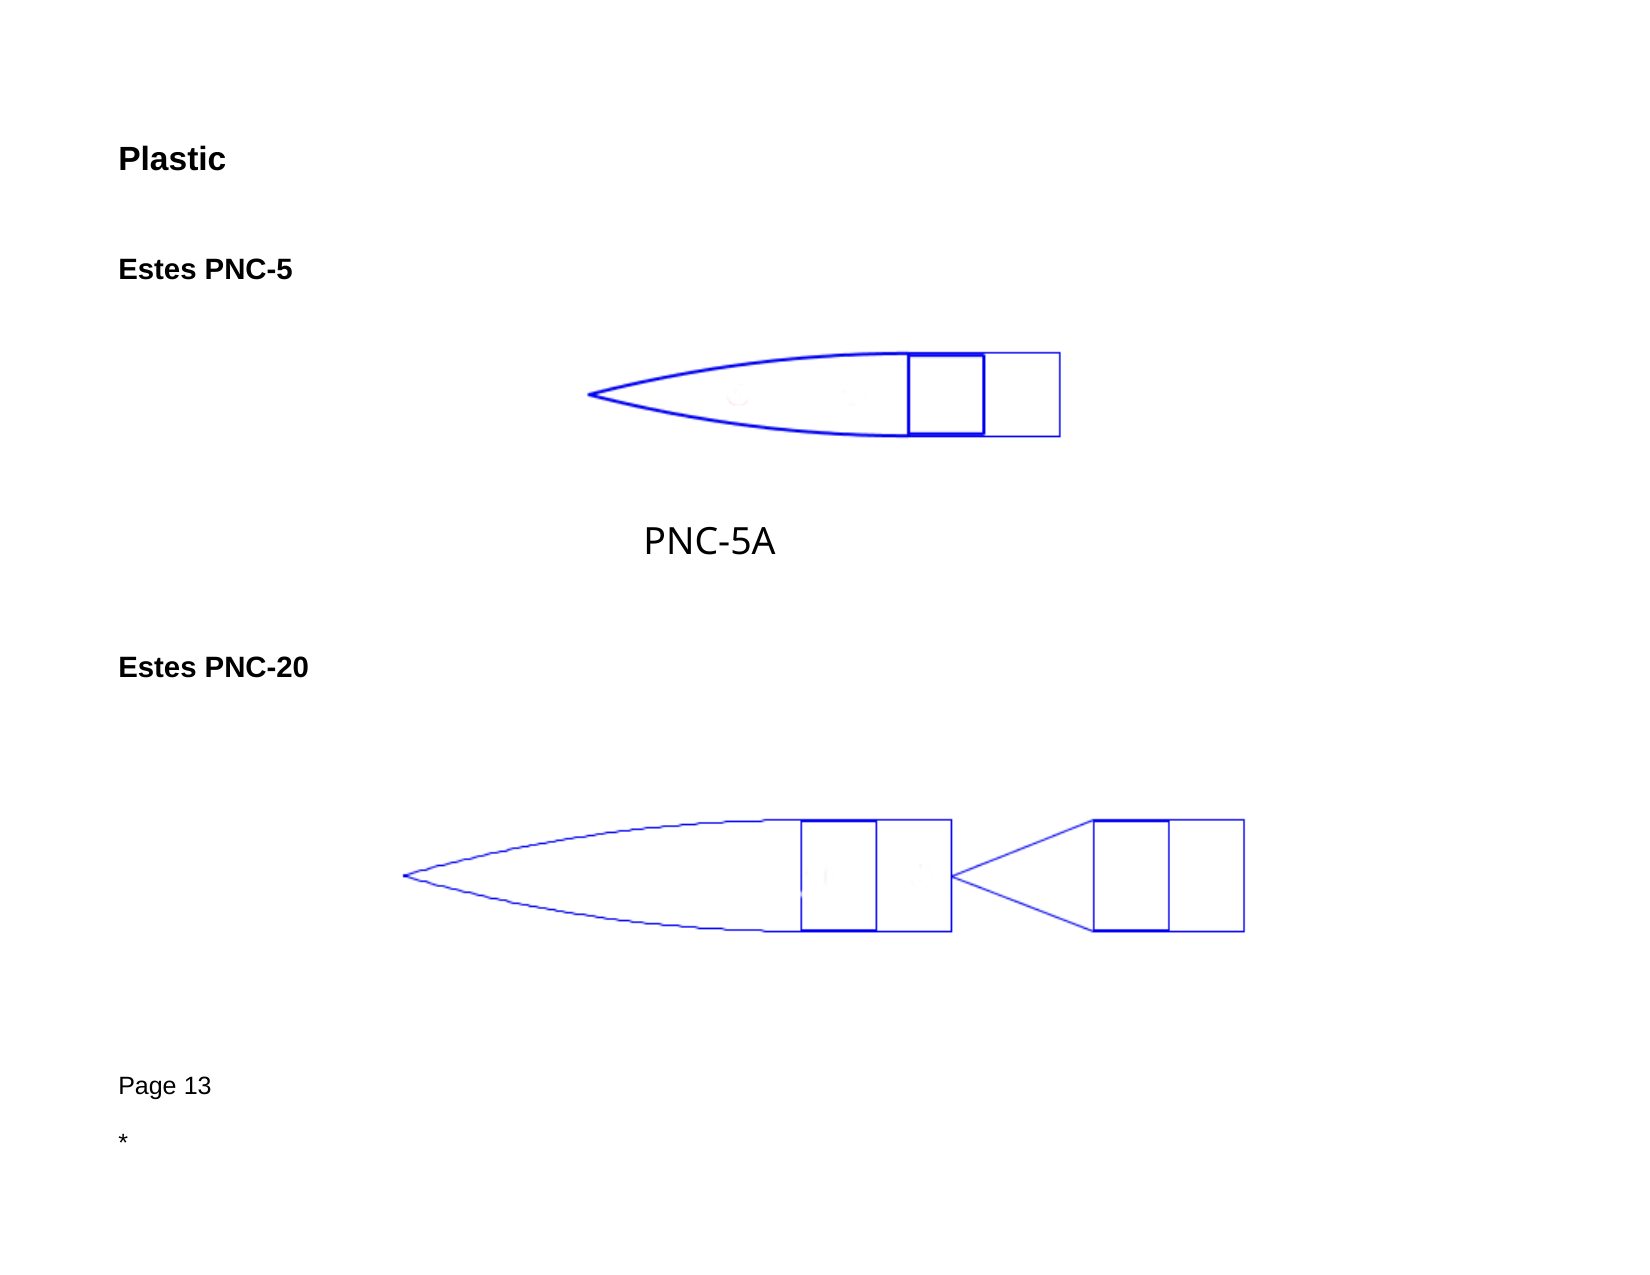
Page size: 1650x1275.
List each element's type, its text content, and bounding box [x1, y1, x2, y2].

subtitle Estes PNC-5 [118, 252, 1532, 286]
subtitle Estes PNC-20 [118, 650, 1532, 684]
subtitle Plastic [118, 139, 1532, 178]
picture [383, 791, 1267, 961]
text PNC-5A [118, 514, 1532, 566]
picture [564, 346, 1086, 447]
